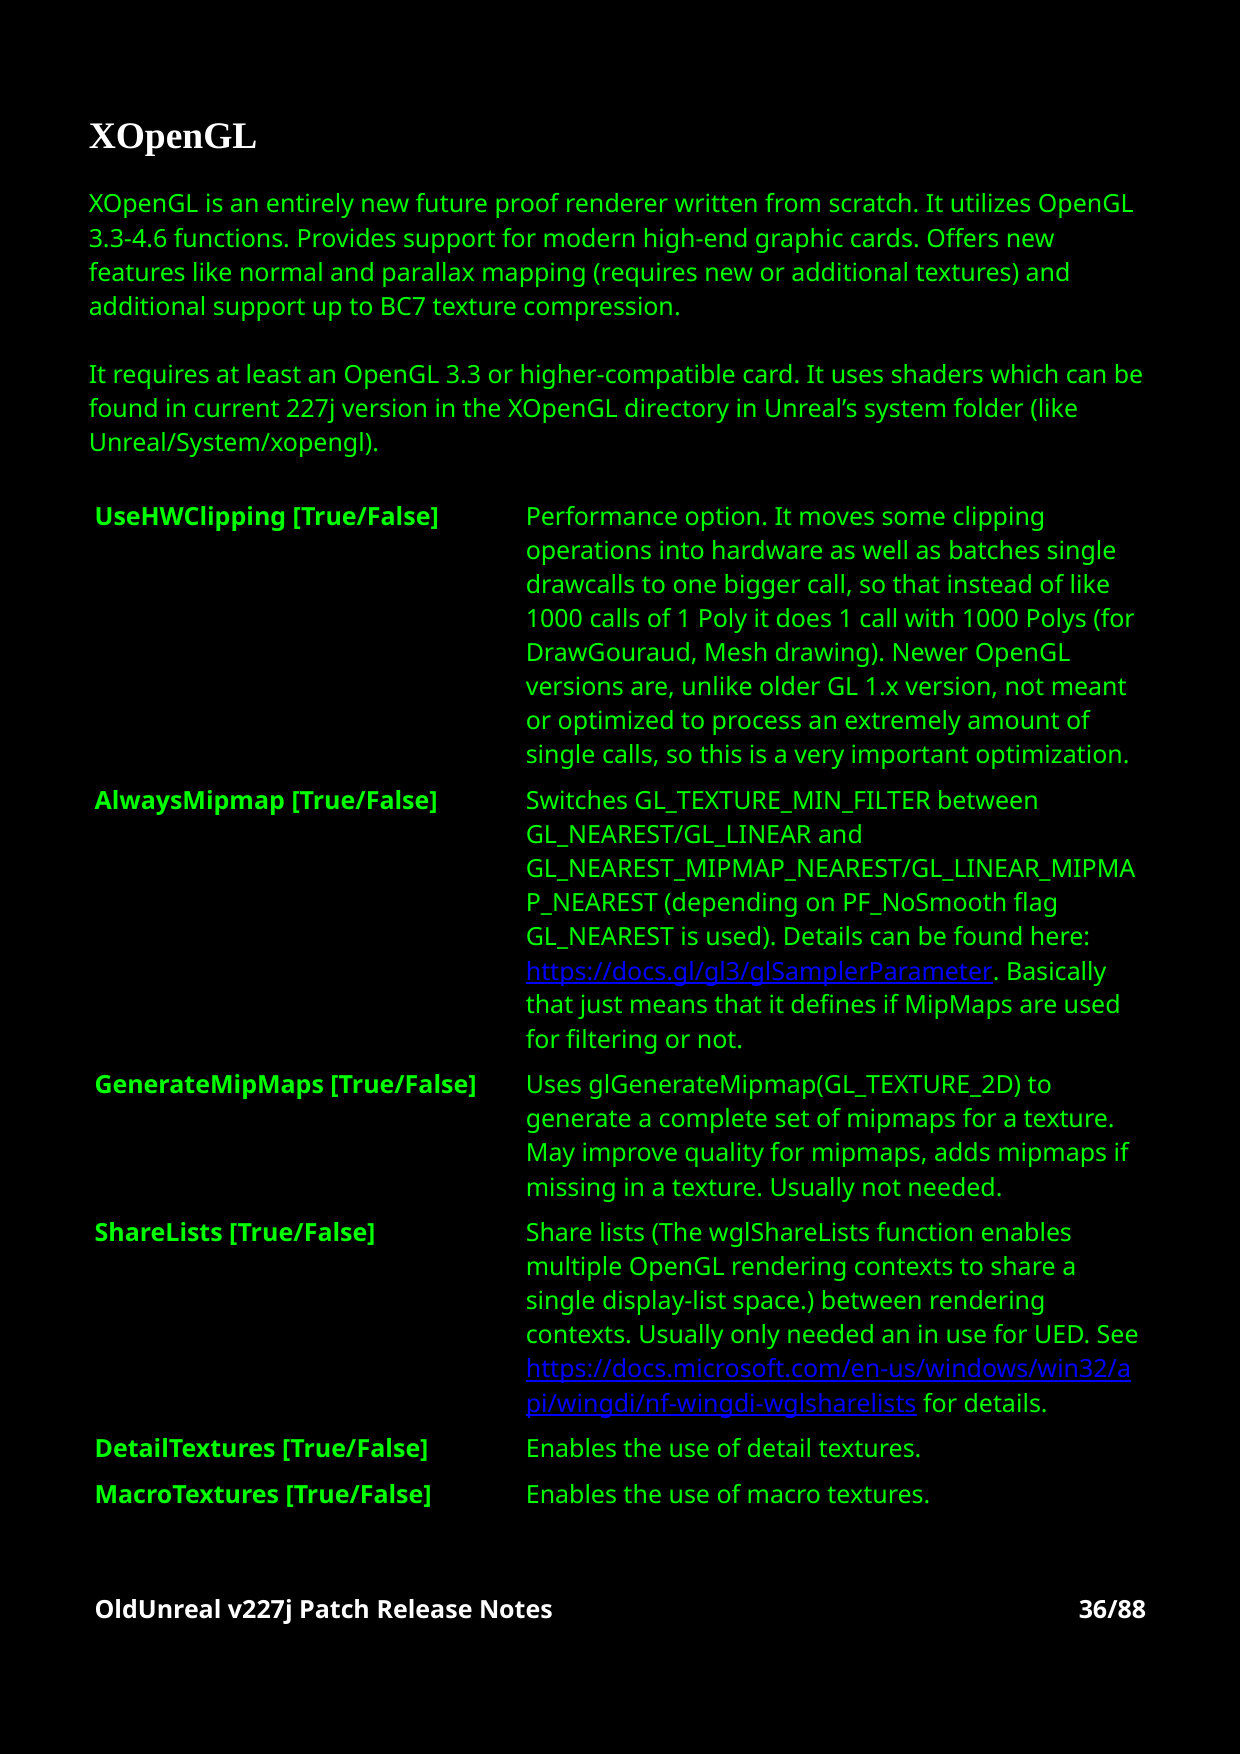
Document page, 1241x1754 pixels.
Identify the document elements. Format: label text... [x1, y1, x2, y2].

text It requires at least an OpenGL 3.3 or higher-compatible card. It uses shaders which can be found in current 227j version in the XOpenGL directory in Unreal’s system folder (like Unreal/System/xopengl). [88, 356, 1152, 459]
subtitle XOpenGL [88, 113, 1152, 157]
table_cell Enables the use of detail textures. [521, 1426, 1152, 1471]
table_cell ShareLists [True/False] [89, 1210, 520, 1425]
table_cell GenerateMipMaps [True/False] [89, 1062, 520, 1209]
table_cell Share lists (The wglShareLists function enables multiple OpenGL rendering contexts to share a single display-list space.) between rendering contexts. Usually only needed an in use for UED. See https://docs.microsoft.com/en-us/windows/win32/api/wingdi/nf-wingdi-wglsharelists for details. [521, 1210, 1152, 1425]
table_cell AlwaysMipmap [True/False] [89, 778, 520, 1061]
table_cell Switches GL_TEXTURE_MIN_FILTER between GL_NEAREST/GL_LINEAR and GL_NEAREST_MIPMAP_NEAREST/GL_LINEAR_MIPMAP_NEAREST (depending on PF_NoSmooth flag GL_NEAREST is used). Details can be found here: https://docs.gl/gl3/glSamplerParameter. Basically that just means that it defines if MipMaps are used for filtering or not. [521, 778, 1152, 1061]
text XOpenGL is an entirely new future proof renderer written from scratch. It utilizes OpenGL 3.3-4.6 functions. Provides support for modern high-end graphic cards. Offers new features like normal and parallax mapping (requires new or additional textures) and additional support up to BC7 texture compression. [88, 186, 1152, 322]
table_cell Uses glGenerateMipmap(GL_TEXTURE_2D) to generate a complete set of mipmaps for a texture. May improve quality for mipmaps, adds mipmaps if missing in a texture. Usually not needed. [521, 1062, 1152, 1209]
table_cell Enables the use of macro textures. [521, 1472, 1152, 1551]
table_cell MacroTextures [True/False] [89, 1472, 520, 1551]
table_header UseHWClipping [True/False] [89, 494, 520, 777]
table_cell DetailTextures [True/False] [89, 1426, 520, 1471]
table_header Performance option. It moves some clipping operations into hardware as well as batches single drawcalls to one bigger call, so that instead of like 1000 calls of 1 Poly it does 1 call with 1000 Polys (for DrawGouraud, Mesh drawing). Newer OpenGL versions are, unlike older GL 1.x version, not meant or optimized to process an extremely amount of single calls, so this is a very important optimization. [521, 494, 1152, 777]
